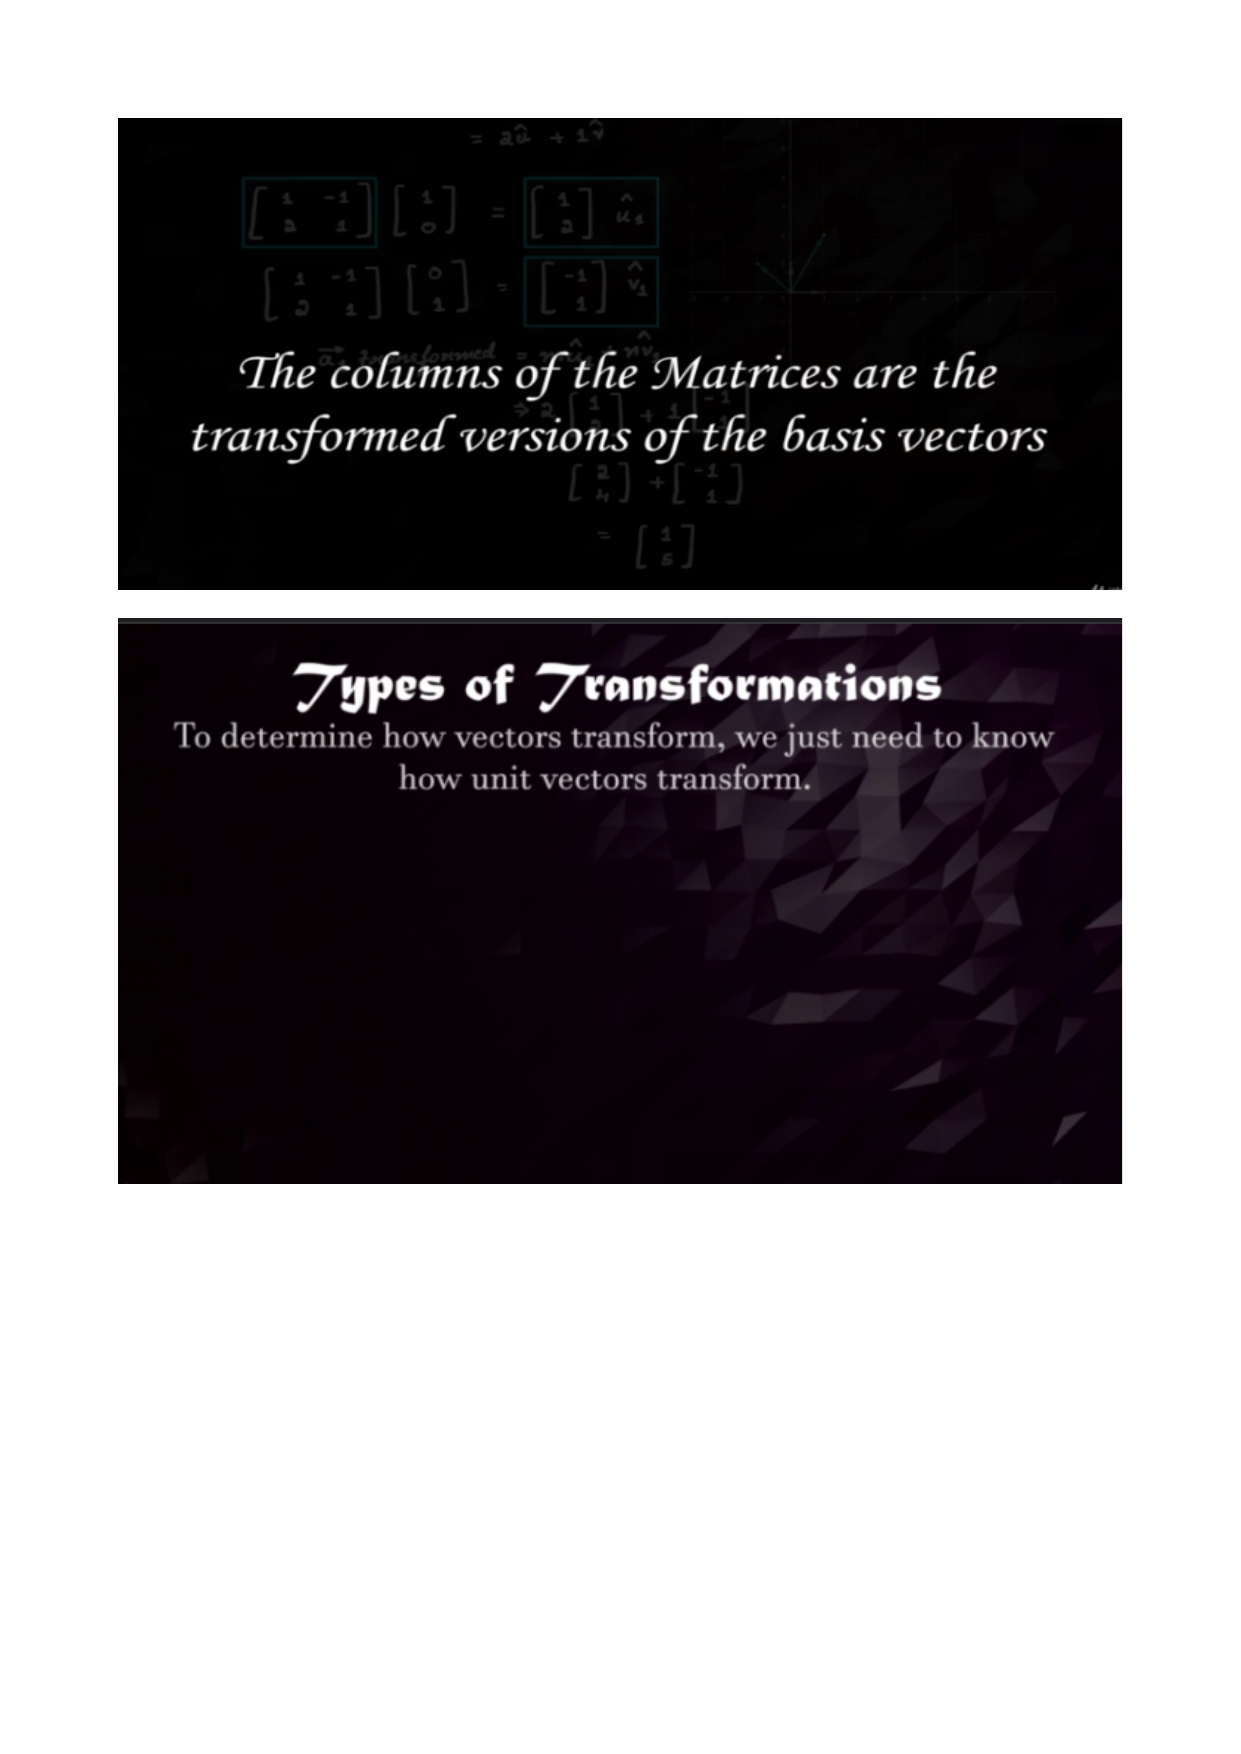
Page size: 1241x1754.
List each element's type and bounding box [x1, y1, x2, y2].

picture [118, 618, 1123, 1184]
picture [118, 118, 1123, 590]
